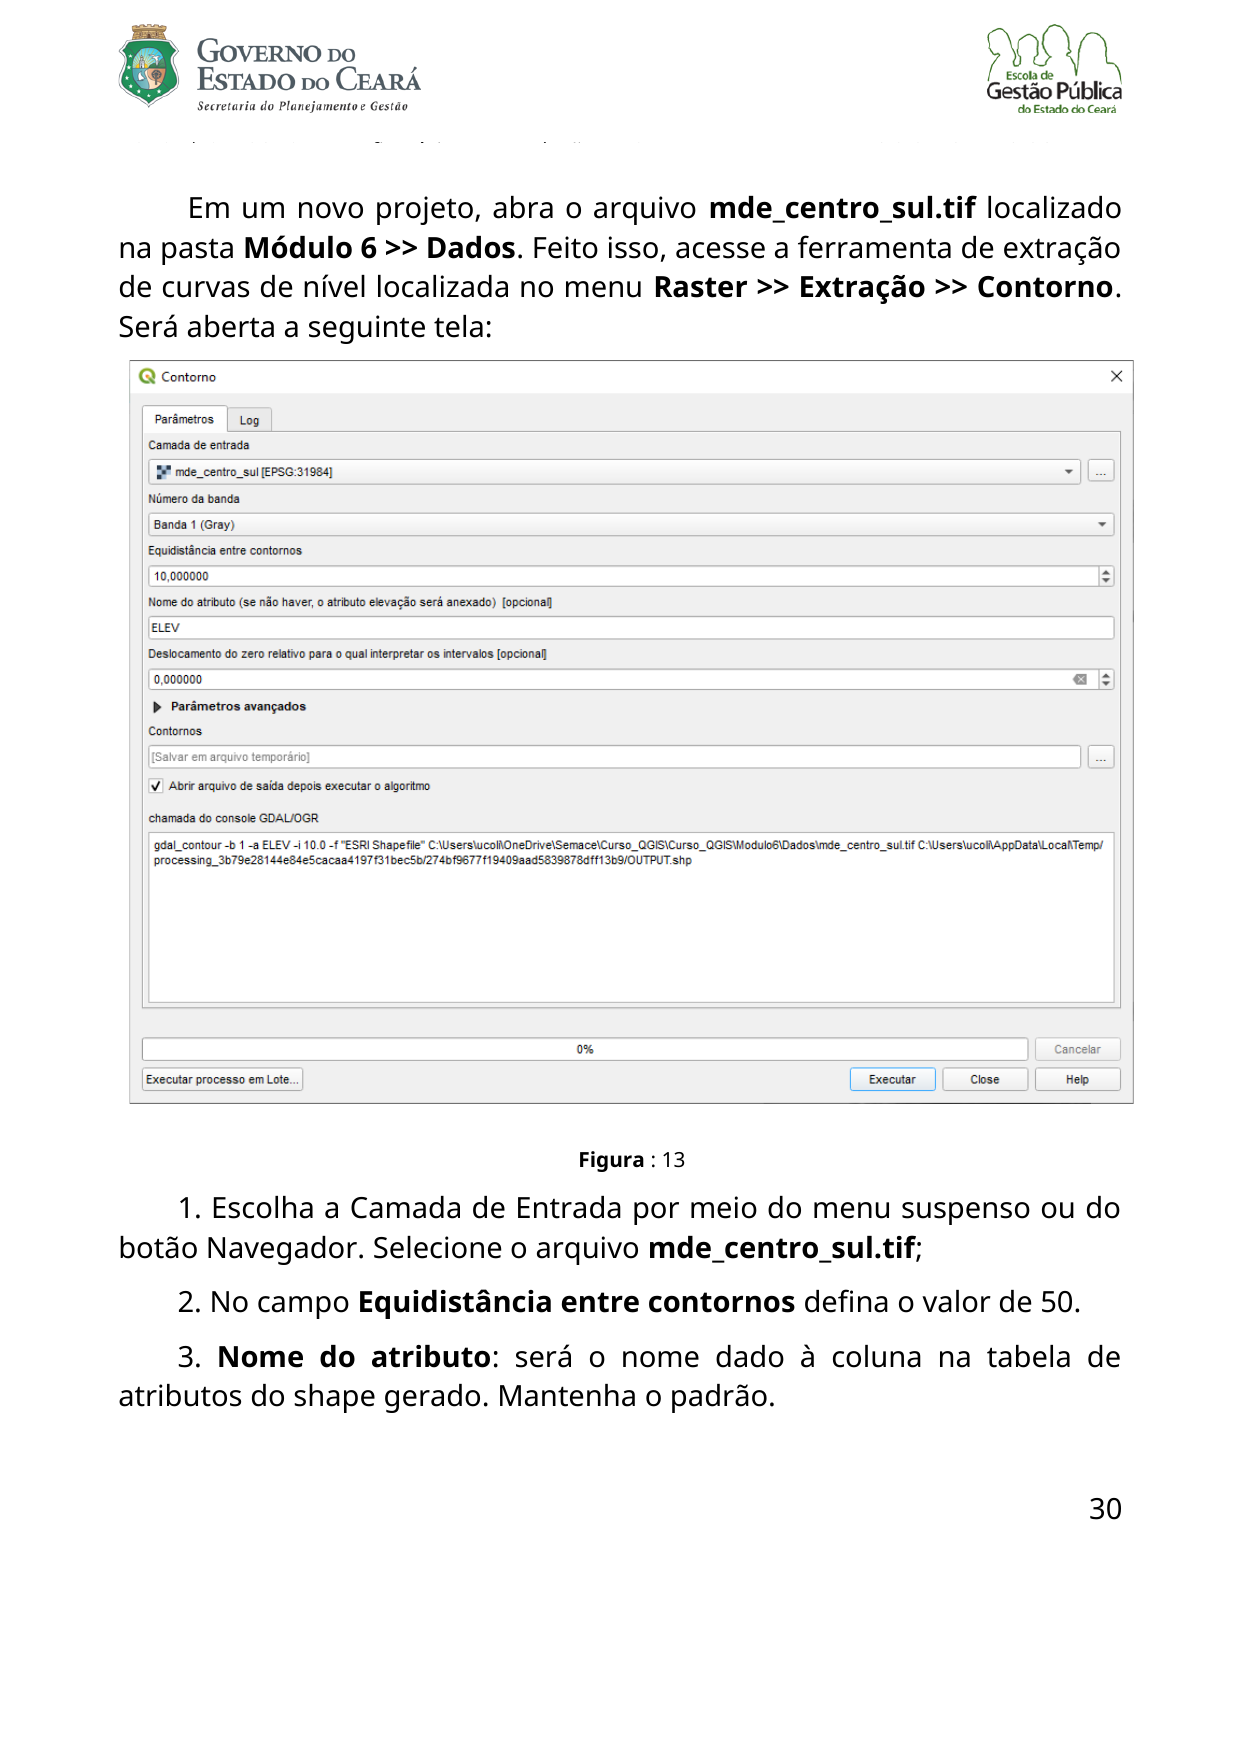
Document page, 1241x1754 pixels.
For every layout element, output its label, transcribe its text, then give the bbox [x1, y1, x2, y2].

picture [129, 360, 1134, 1104]
text 1. Escolha a Camada de Entrada por meio do menu suspenso ou do botão Navegador. Selecione o arquivo mde_centro_sul.tif; [118, 361, 1122, 1267]
text Figura : 13 [129, 1104, 1133, 1173]
text 3. Nome do atributo: será o nome dado à coluna na tabela de atributos do shape gerado. Mantenha o padrão. [118, 1336, 1122, 1415]
picture [118, 24, 1122, 113]
text Em um novo projeto, abra o arquivo mde_centro_sul.tif localizado na pasta Módulo 6 >> Dados. Feito isso, acesse a ferramenta de extração de curvas de nível localizada no menu Raster >> Extração >> Contorno. Será aberta a seguinte tela: [118, 187, 1122, 346]
text 2. No campo Equidistância entre contornos defina o valor de 50. [118, 1282, 1122, 1321]
